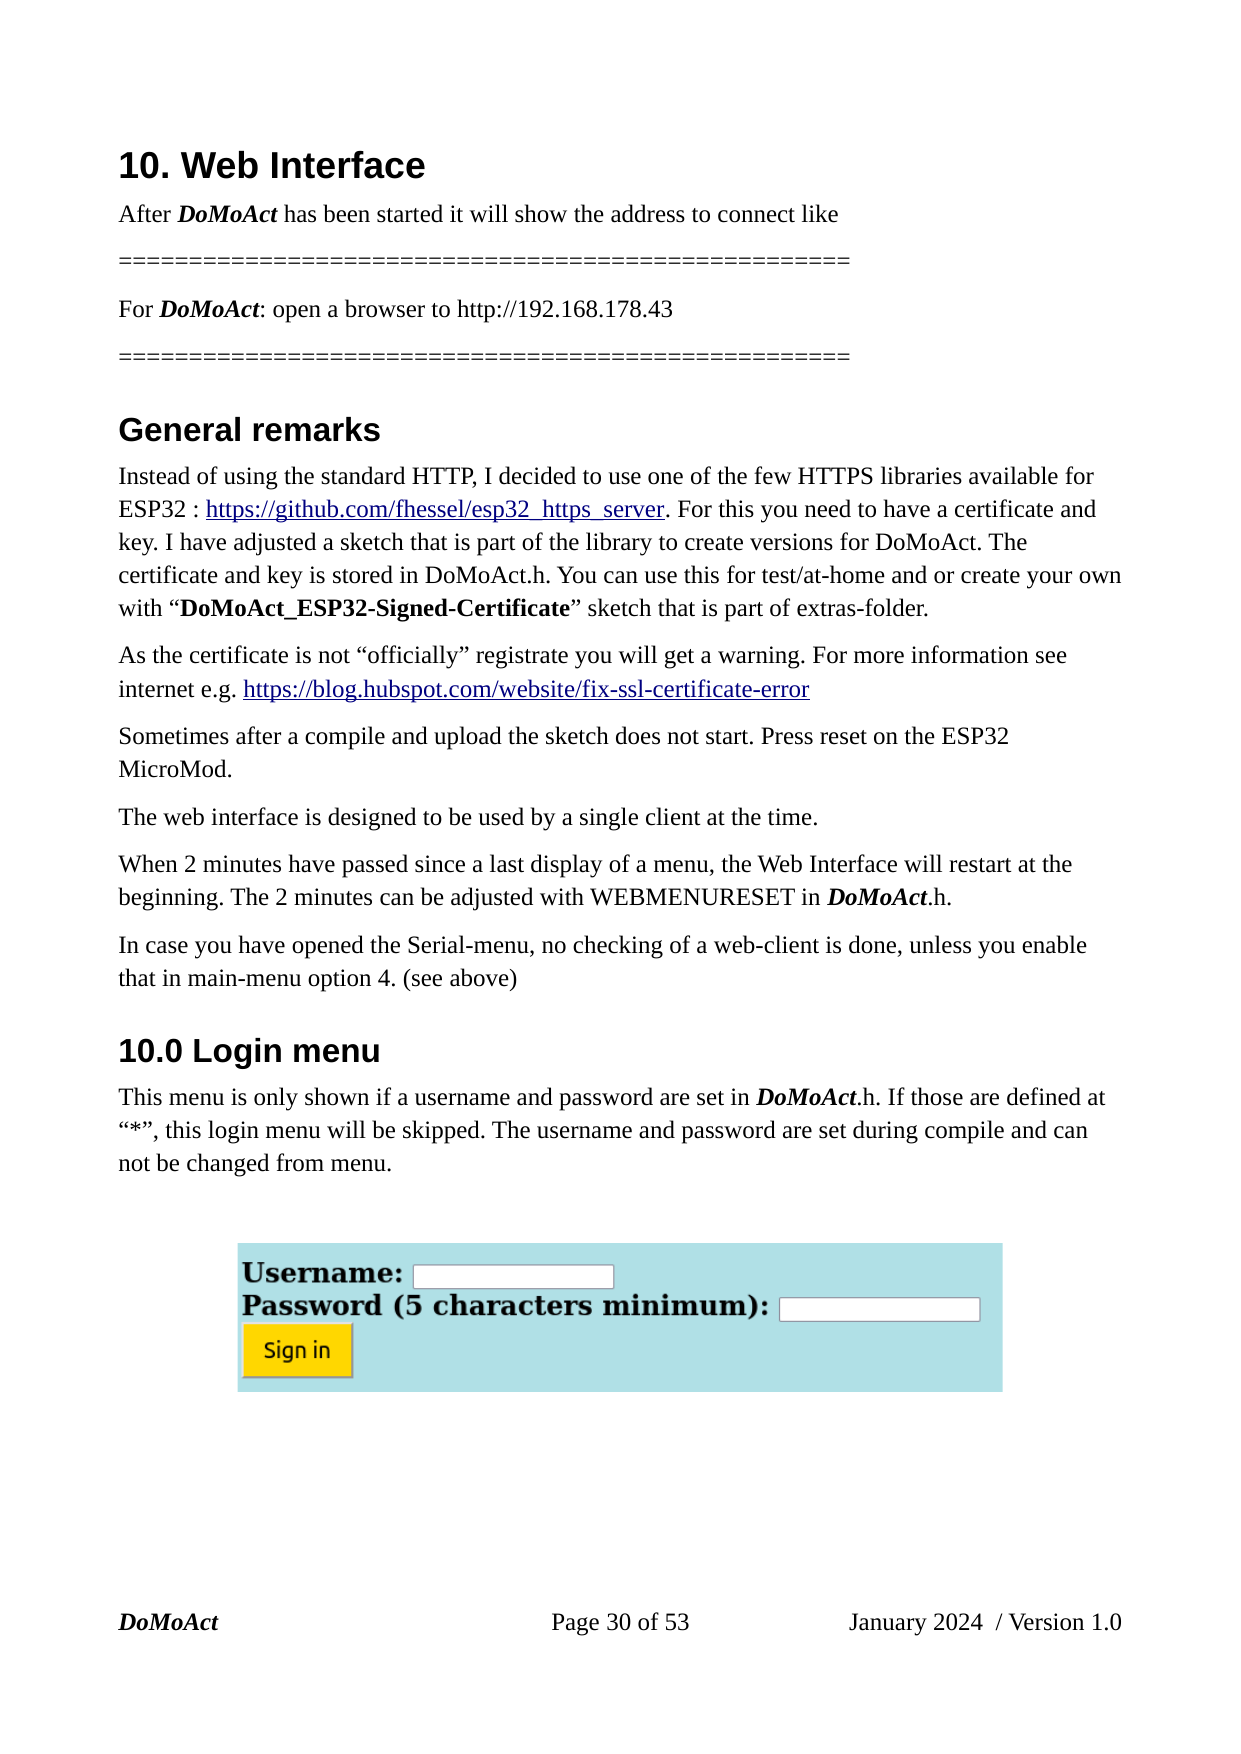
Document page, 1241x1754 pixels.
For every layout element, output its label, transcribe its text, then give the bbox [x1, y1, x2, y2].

subtitle General remarks [118, 410, 1122, 448]
text ==================================================== [118, 342, 1122, 370]
text Instead of using the standard HTTP, I decided to use one of the few HTTPS libraries available for ESP32 : https://github.com/fhessel/esp32_https_server. For this you need to have a certificate and key. I have adjusted a sketch that is part of the library to create versions for DoMoAct. The certificate and key is stored in DoMoAct.h. You can use this for test/at-home and or create your own with “DoMoAct_ESP32-Signed-Certificate” sketch that is part of extras-folder. [118, 461, 1122, 622]
text As the certificate is not “officially” registrate you will get a warning. For more information see internet e.g. https://blog.hubspot.com/website/fix-ssl-certificate-error [118, 641, 1122, 702]
text When 2 minutes have passed since a last display of a menu, the Web Interface will restart at the beginning. The 2 minutes can be adjusted with WEBMENURESET in DoMoAct.h. [118, 849, 1122, 911]
text ==================================================== [118, 246, 1122, 275]
subtitle 10. Web Interface [118, 143, 1122, 186]
subtitle 10.0 Login menu [118, 1032, 1122, 1070]
text Sometimes after a compile and upload the sketch does not start. Press reset on the ESP32 MicroMod. [118, 721, 1122, 783]
text After DoMoAct has been started it will show the address to connect like [118, 199, 1122, 227]
text This menu is only shown if a username and password are set in DoMoAct.h. If those are defined at “*”, this login menu will be skipped. The username and password are set during compile and can not be changed from menu. [118, 1082, 1122, 1177]
text The web interface is designed to be used by a single client at the time. [118, 802, 1122, 831]
text For DoMoAct: open a browser to http://192.168.178.43 [118, 294, 1122, 323]
picture [237, 1243, 1003, 1392]
text In case you have opened the Serial-menu, no checking of a web-client is done, unless you enable that in main-menu option 4. (see above) [118, 930, 1122, 992]
